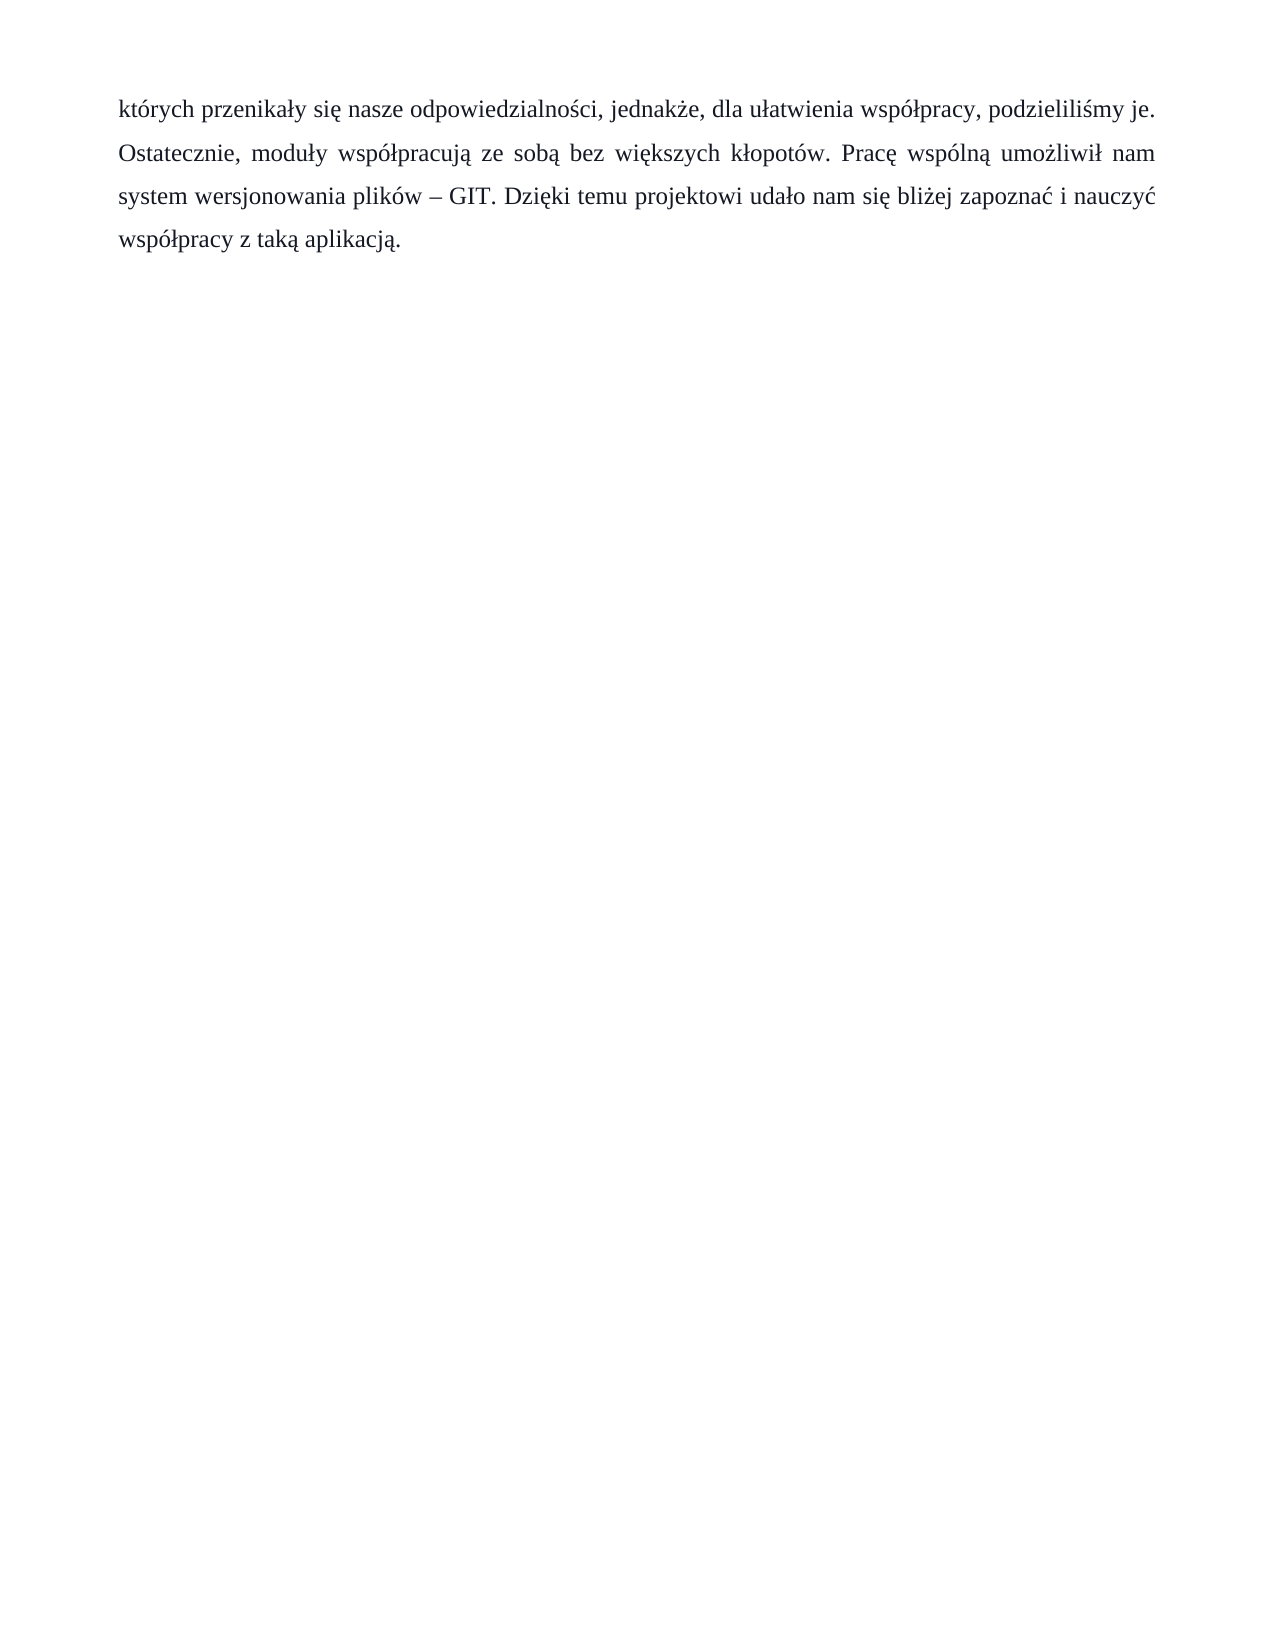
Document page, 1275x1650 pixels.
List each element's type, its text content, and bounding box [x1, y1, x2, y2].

text których przenikały się nasze odpowiedzialności, jednakże, dla ułatwienia współpracy, podzieliliśmy je. Ostatecznie, moduły współpracują ze sobą bez większych kłopotów. Pracę wspólną umożliwił nam system wersjonowania plików – GIT. Dzięki temu projektowi udało nam się bliżej zapoznać i nauczyć współpracy z taką aplikacją. [118, 94, 1157, 253]
